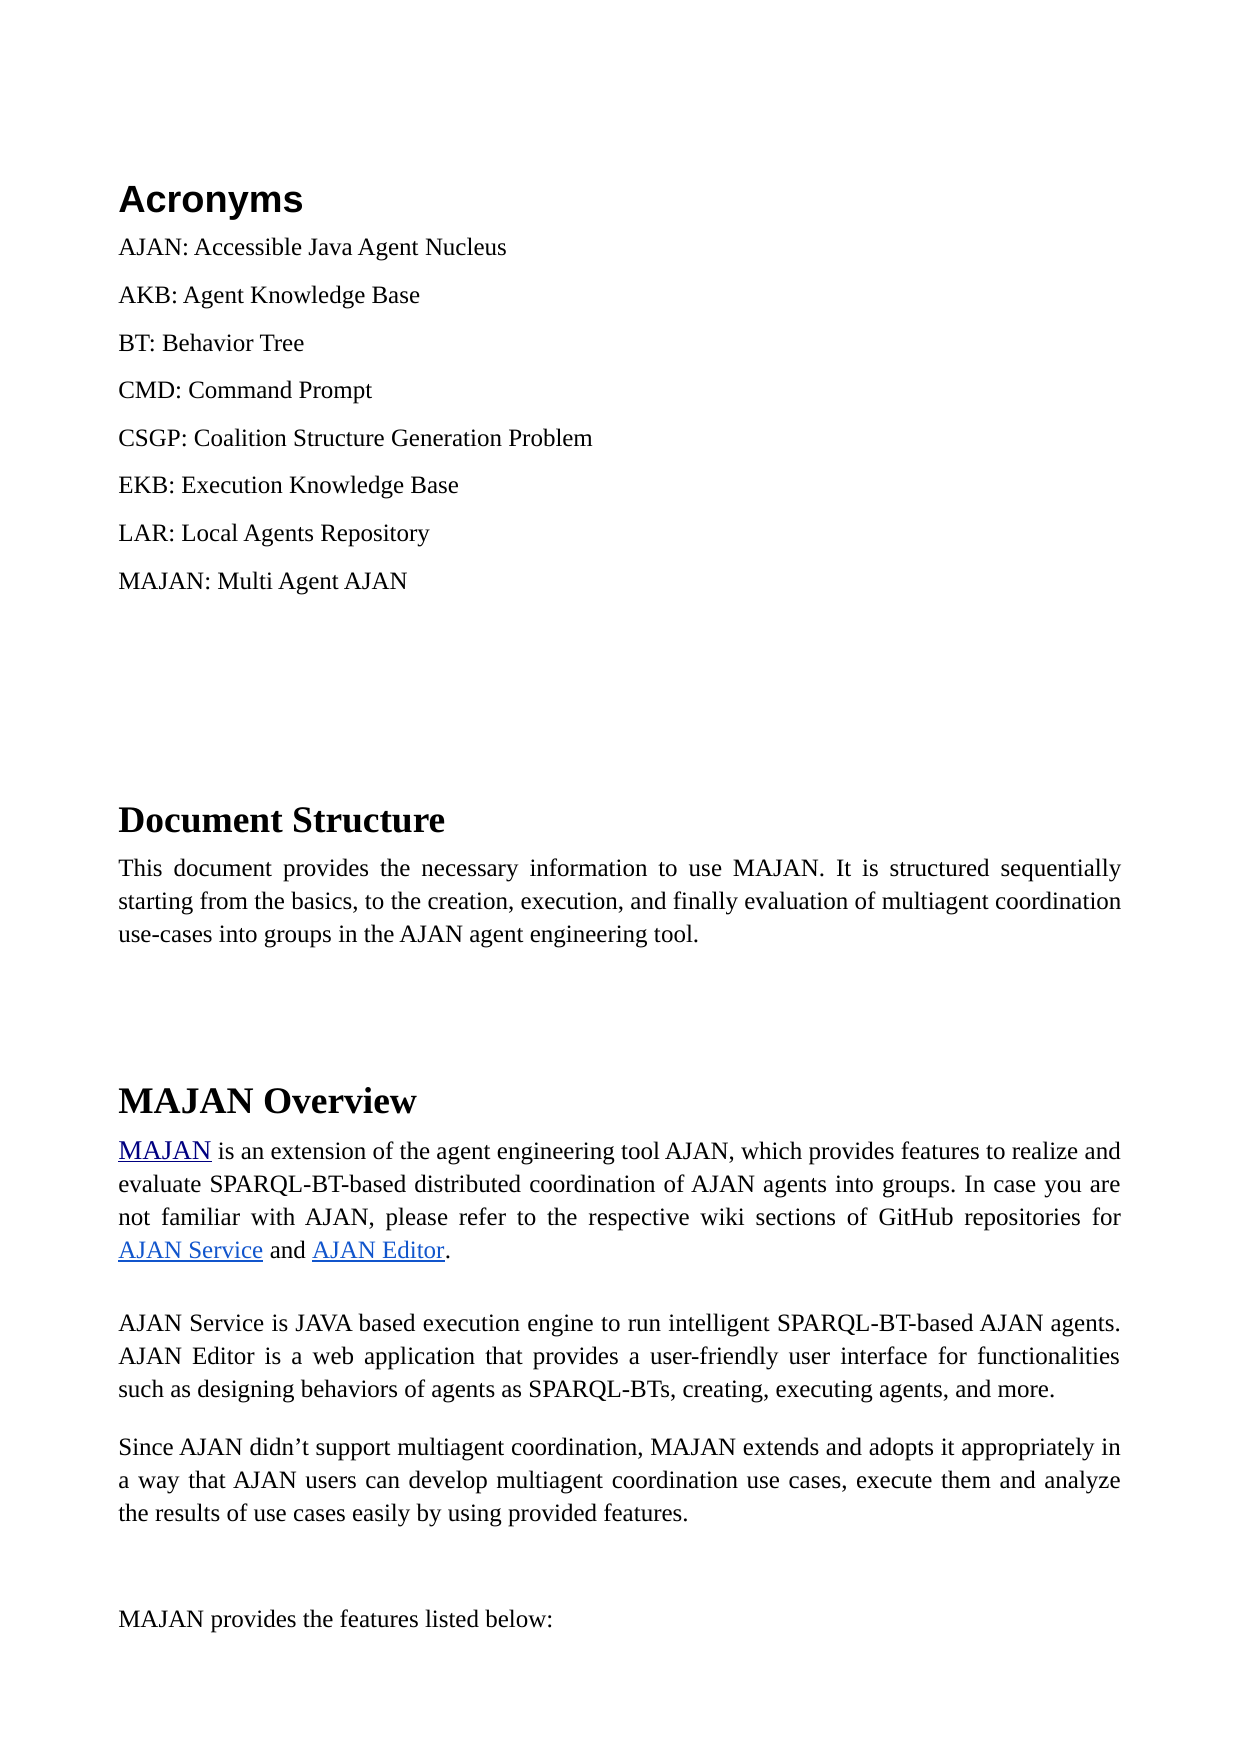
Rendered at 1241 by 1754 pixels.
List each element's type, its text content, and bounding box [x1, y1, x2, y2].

subtitle Acronyms [118, 176, 1122, 220]
text MAJAN provides the features listed below: [118, 1604, 1122, 1632]
text EKB: Execution Knowledge Base [118, 471, 1122, 499]
subtitle MAJAN Overview [118, 1078, 1122, 1121]
text LAR: Local Agents Repository [118, 518, 1122, 547]
text AJAN: Accessible Java Agent Nucleus [118, 232, 1122, 261]
text Since AJAN didn’t support multiagent coordination, MAJAN extends and adopts it appropriately in a way that AJAN users can develop multiagent coordination use cases, execute them and analyze the results of use cases easily by using provided features. [118, 1432, 1122, 1527]
text AJAN Service is JAVA based execution engine to run intelligent SPARQL-BT-based AJAN agents. AJAN Editor is a web application that provides a user-friendly user interface for functionalities such as designing behaviors of agents as SPARQL-BTs, creating, executing agents, and more. [118, 1308, 1122, 1403]
text MAJAN is an extension of the agent engineering tool AJAN, which provides features to realize and evaluate SPARQL-BT-based distributed coordination of AJAN agents into groups. In case you are not familiar with AJAN, please refer to the respective wiki sections of GitHub repositories for AJAN Service and AJAN Editor. [118, 1134, 1122, 1264]
text CMD: Command Prompt [118, 375, 1122, 404]
text MAJAN: Multi Agent AJAN [118, 566, 1122, 594]
text This document provides the necessary information to use MAJAN. It is structured sequentially starting from the basics, to the creation, execution, and finally evaluation of multiagent coordination use-cases into groups in the AJAN agent engineering tool. [118, 853, 1122, 948]
text BT: Behavior Tree [118, 328, 1122, 356]
text AKB: Agent Knowledge Base [118, 280, 1122, 309]
subtitle Document Structure [118, 798, 1122, 841]
text CSGP: Coalition Structure Generation Problem [118, 423, 1122, 452]
